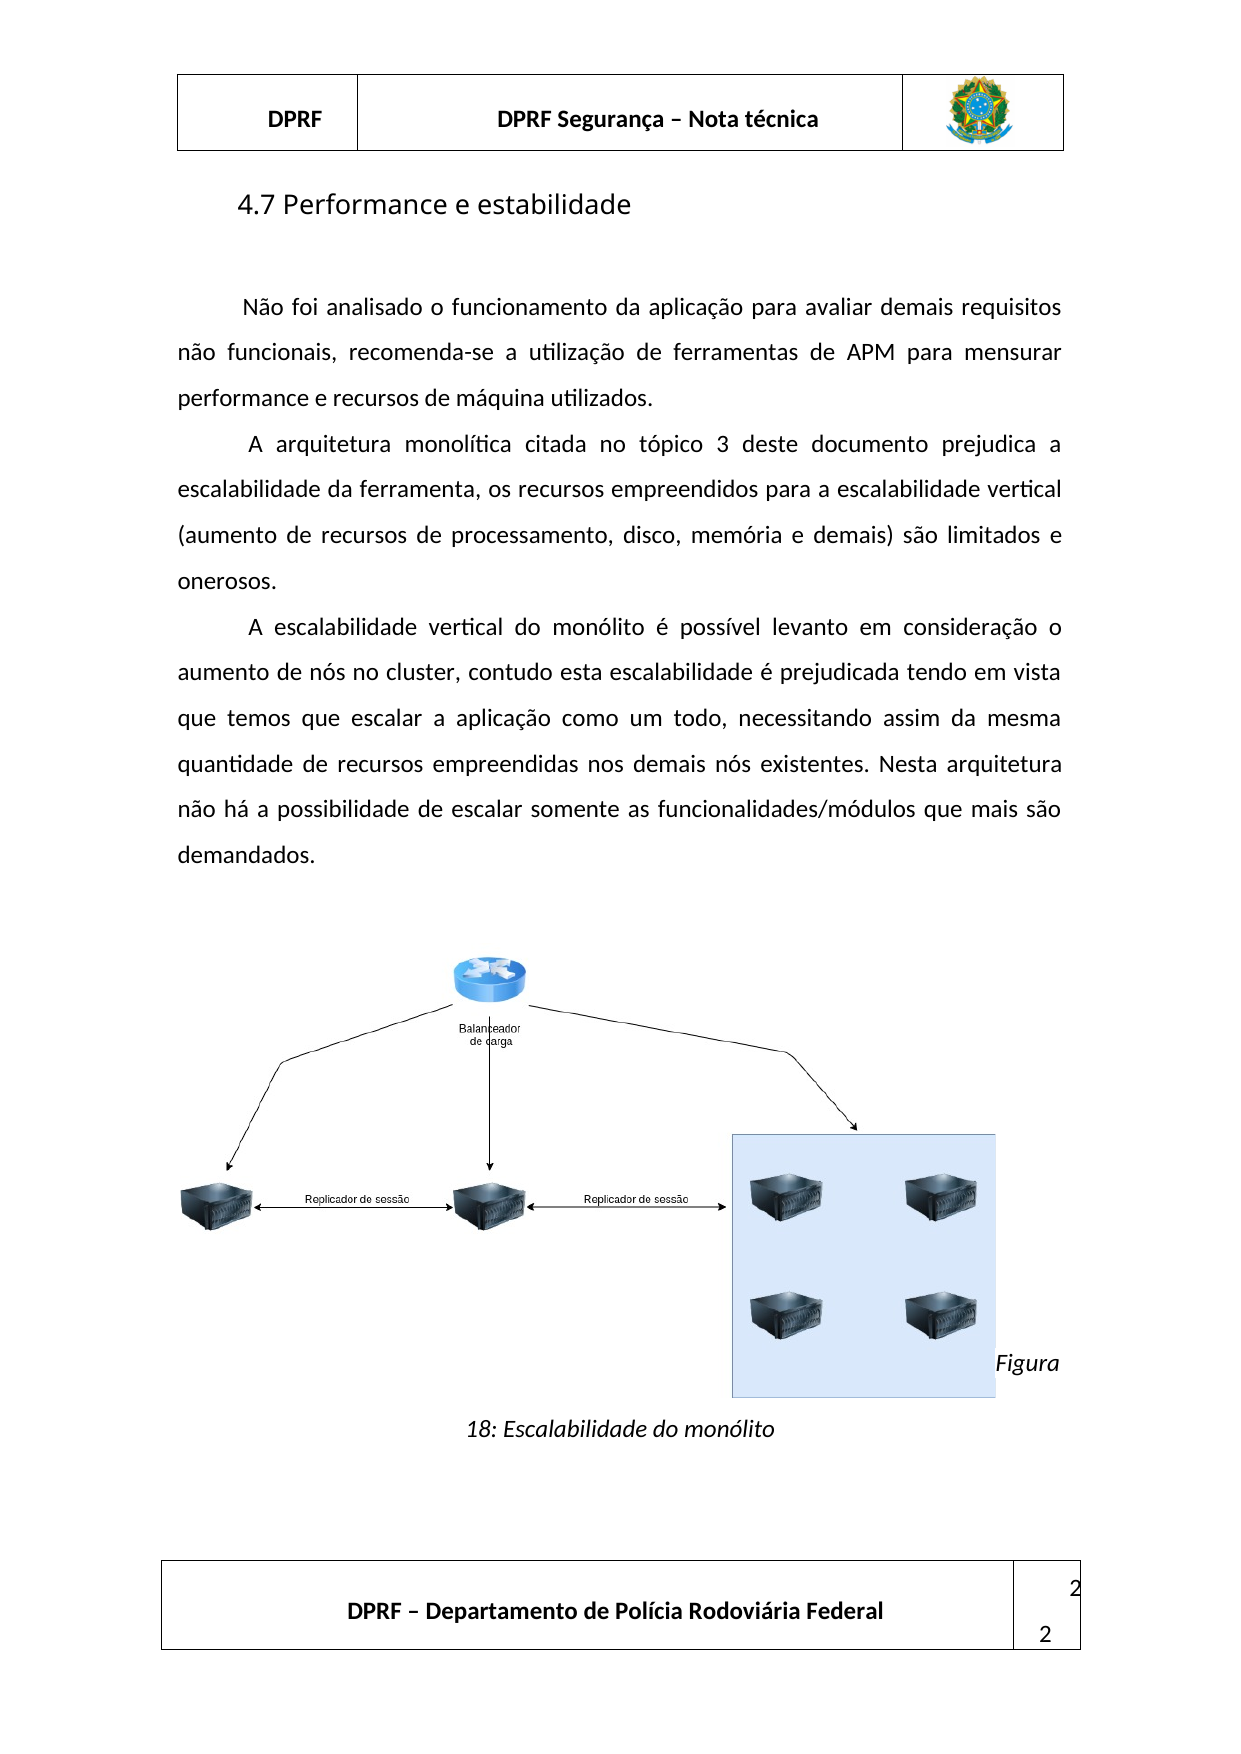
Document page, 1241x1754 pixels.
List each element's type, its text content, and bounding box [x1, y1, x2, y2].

subtitle 4.7 Performance e estabilidade [632, 186, 1063, 223]
text A escalabilidade vertical do monólito é possível levanto em consideração o aumento de nós no cluster, contudo esta escalabilidade é prejudicada tendo em vista que temos que escalar a aplicação como um todo, necessitando assim da mesma quantidade de recursos empreendidas nos demais nós existentes. Nesta arquitetura não há a possibilidade de escalar somente as funcionalidades/módulos que mais são demandados. [177, 824, 1063, 870]
text A arquitetura monolítica citada no tópico 3 deste documento prejudica a escalabilidade da ferramenta, os recursos empreendidos para a escalabilidade vertical (aumento de recursos de processamento, disco, memória e demais) são limitados e onerosos. [177, 504, 1063, 519]
text A escalabilidade vertical do monólito é possível levanto em consideração o aumento de nós no cluster, contudo esta escalabilidade é prejudicada tendo em vista que temos que escalar a aplicação como um todo, necessitando assim da mesma quantidade de recursos empreendidas nos demais nós existentes. Nesta arquitetura não há a possibilidade de escalar somente as funcionalidades/módulos que mais são demandados. [177, 687, 1063, 702]
text Não foi analisado o funcionamento da aplicação para avaliar demais requisitos não funcionais, recomenda-se a utilização de ferramentas de APM para mensurar performance e recursos de máquina utilizados. [177, 291, 1063, 336]
picture [180, 943, 996, 1398]
picture [944, 75, 1020, 149]
text A escalabilidade vertical do monólito é possível levanto em consideração o aumento de nós no cluster, contudo esta escalabilidade é prejudicada tendo em vista que temos que escalar a aplicação como um todo, necessitando assim da mesma quantidade de recursos empreendidas nos demais nós existentes. Nesta arquitetura não há a possibilidade de escalar somente as funcionalidades/módulos que mais são demandados. [177, 733, 1063, 748]
text Figura 18: Escalabilidade do monólito [177, 943, 1063, 1443]
text A arquitetura monolítica citada no tópico 3 deste documento prejudica a escalabilidade da ferramenta, os recursos empreendidos para a escalabilidade vertical (aumento de recursos de processamento, disco, memória e demais) são limitados e onerosos. [177, 550, 1063, 596]
text Não foi analisado o funcionamento da aplicação para avaliar demais requisitos não funcionais, recomenda-se a utilização de ferramentas de APM para mensurar performance e recursos de máquina utilizados. [177, 367, 1063, 413]
text A escalabilidade vertical do monólito é possível levanto em consideração o aumento de nós no cluster, contudo esta escalabilidade é prejudicada tendo em vista que temos que escalar a aplicação como um todo, necessitando assim da mesma quantidade de recursos empreendidas nos demais nós existentes. Nesta arquitetura não há a possibilidade de escalar somente as funcionalidades/módulos que mais são demandados. [177, 611, 1063, 656]
subtitle 4.7 Performance e estabilidade [177, 186, 237, 223]
text A escalabilidade vertical do monólito é possível levanto em consideração o aumento de nós no cluster, contudo esta escalabilidade é prejudicada tendo em vista que temos que escalar a aplicação como um todo, necessitando assim da mesma quantidade de recursos empreendidas nos demais nós existentes. Nesta arquitetura não há a possibilidade de escalar somente as funcionalidades/módulos que mais são demandados. [177, 778, 1063, 794]
text A arquitetura monolítica citada no tópico 3 deste documento prejudica a escalabilidade da ferramenta, os recursos empreendidos para a escalabilidade vertical (aumento de recursos de processamento, disco, memória e demais) são limitados e onerosos. [177, 428, 1063, 474]
